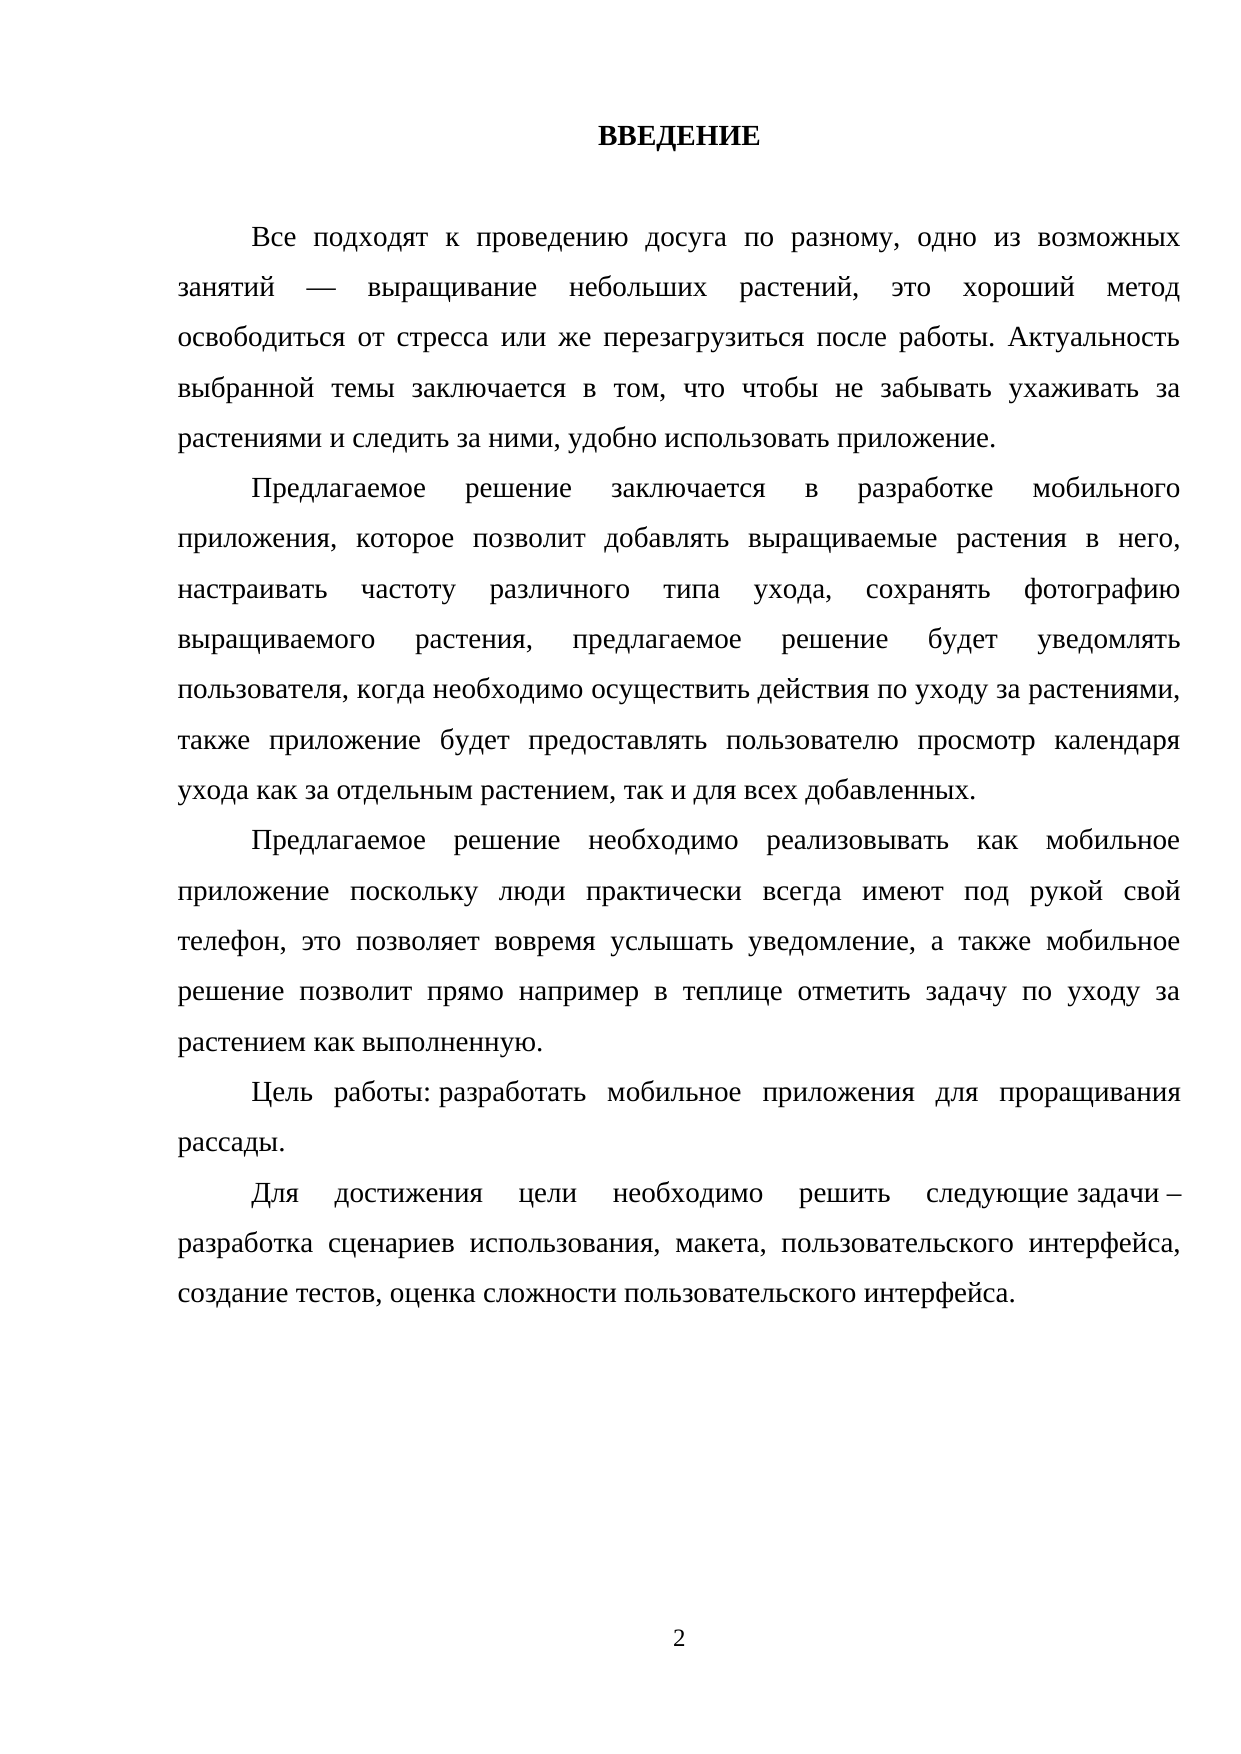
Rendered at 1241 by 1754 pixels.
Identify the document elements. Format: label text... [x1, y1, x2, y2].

text Цель работы: разработать мобильное приложения для проращивания рассады. [177, 1074, 1181, 1158]
text Предлагаемое решение заключается в разработке мобильного приложения, которое позволит добавлять выращиваемые растения в него, настраивать частоту различного типа ухода, сохранять фотографию выращиваемого растения, предлагаемое решение будет уведомлять пользователя, когда необходимо осуществить действия по уходу за растениями, также приложение будет предоставлять пользователю просмотр календаря ухода как за отдельным растением, так и для всех добавленных. [177, 470, 1181, 806]
text Для достижения цели необходимо решить следующие задачи – разработка сценариев использования, макета, пользовательского интерфейса, создание тестов, оценка сложности пользовательского интерфейса. [177, 1175, 1181, 1309]
text Все подходят к проведению досуга по разному, одно из возможных занятий — выращивание небольших растений, это хороший метод освободиться от стресса или же перезагрузиться после работы. Актуальность выбранной темы заключается в том, что чтобы не забывать ухаживать за растениями и следить за ними, удобно использовать приложение. [177, 219, 1181, 453]
text Предлагаемое решение необходимо реализовывать как мобильное приложение поскольку люди практически всегда имеют под рукой свой телефон, это позволяет вовремя услышать уведомление, а также мобильное решение позволит прямо например в теплице отметить задачу по уходу за растением как выполненную. [177, 822, 1181, 1057]
text введение [177, 118, 1181, 152]
